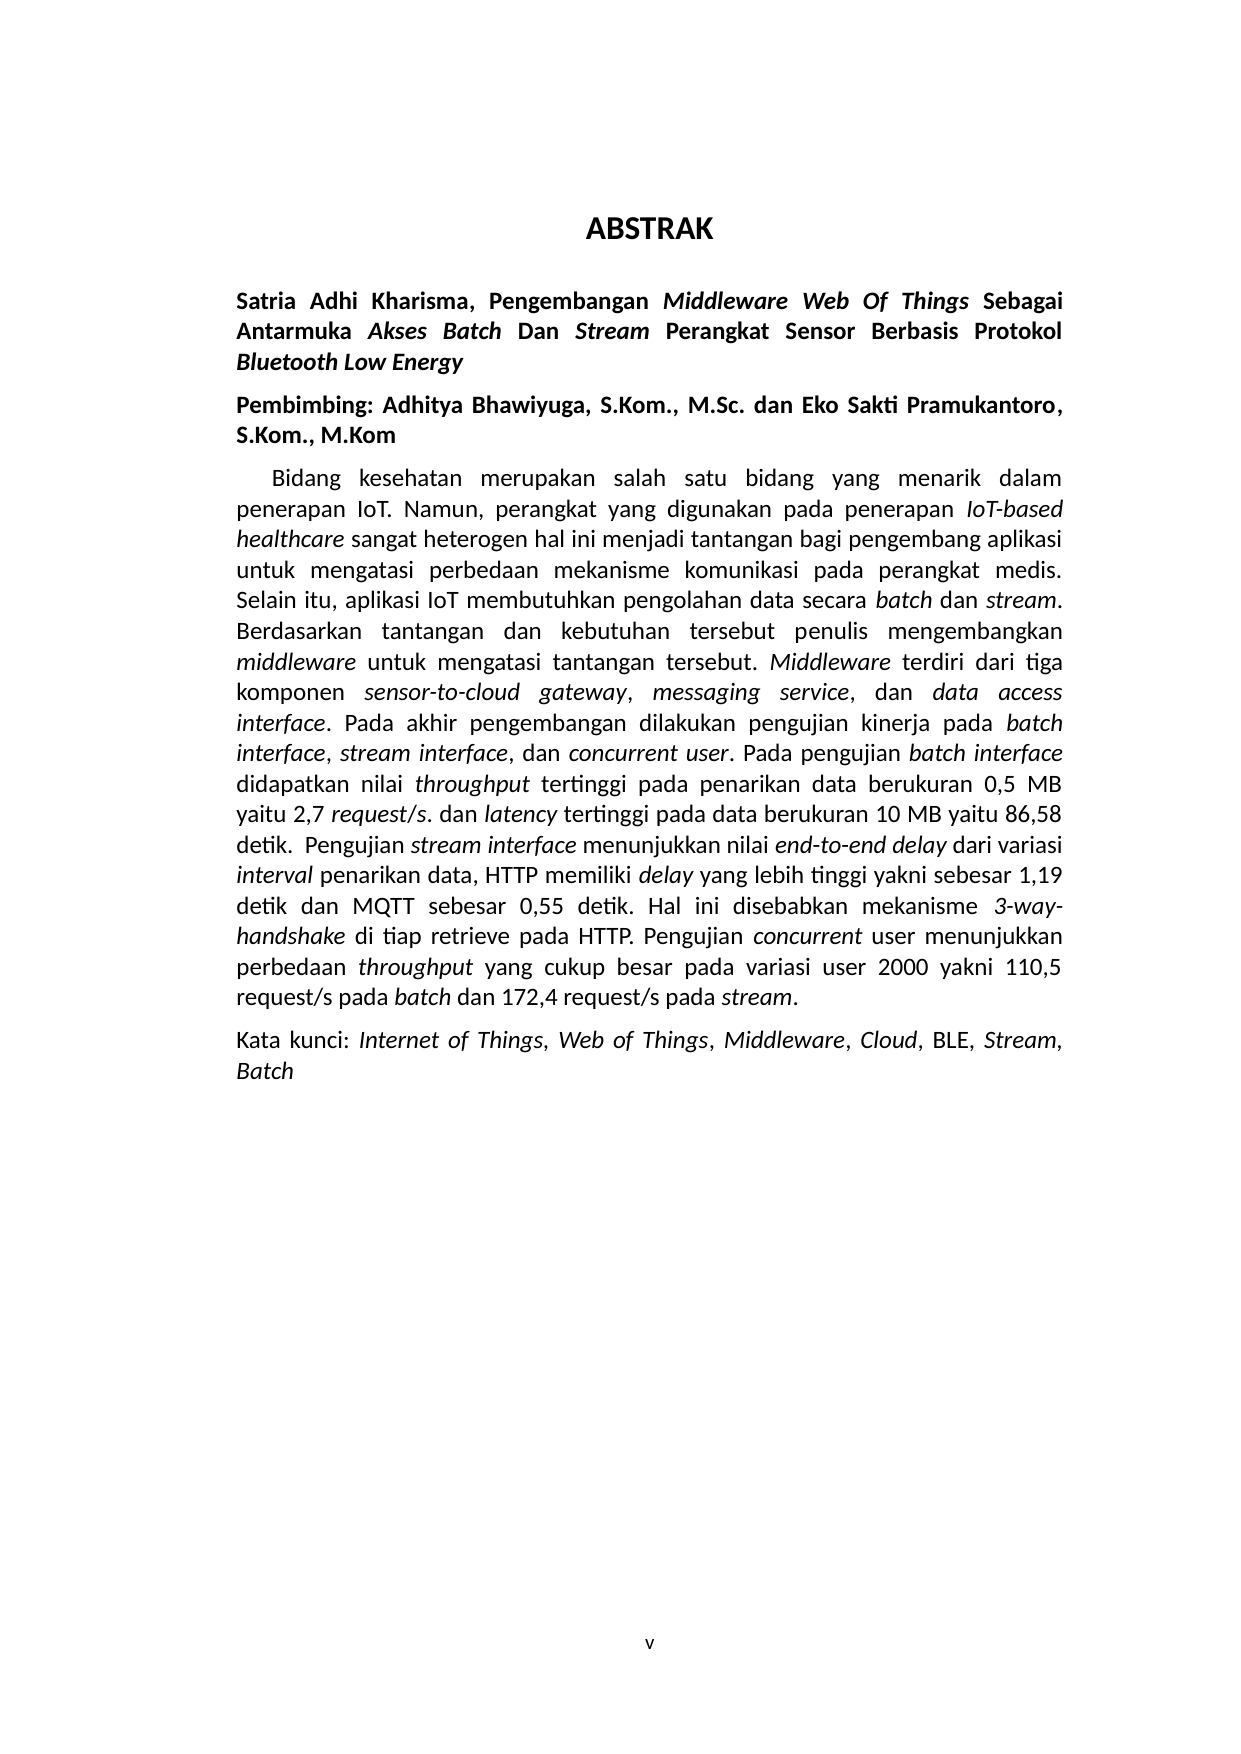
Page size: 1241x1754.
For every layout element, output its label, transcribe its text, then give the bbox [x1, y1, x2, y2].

text Pembimbing: Adhitya Bhawiyuga, S.Kom., M.Sc. dan Eko Sakti Pramukantoro, S.Kom., M.Kom [236, 389, 1063, 450]
text Satria Adhi Kharisma, Pengembangan Middleware Web Of Things Sebagai Antarmuka Akses Batch Dan Stream Perangkat Sensor Berbasis Protokol Bluetooth Low Energy [236, 285, 1063, 377]
text Kata kunci: Internet of Things, Web of Things, Middleware, Cloud, BLE, Stream, Batch [236, 1024, 1063, 1086]
text Bidang kesehatan merupakan salah satu bidang yang menarik dalam penerapan IoT. Namun, perangkat yang digunakan pada penerapan IoT-based healthcare sangat heterogen hal ini menjadi tantangan bagi pengembang aplikasi untuk mengatasi perbedaan mekanisme komunikasi pada perangkat medis. Selain itu, aplikasi IoT membutuhkan pengolahan data secara batch dan stream. Berdasarkan tantangan dan kebutuhan tersebut penulis mengembangkan middleware untuk mengatasi tantangan tersebut. Middleware terdiri dari tiga komponen sensor-to-cloud gateway, messaging service, dan data access interface. Pada akhir pengembangan dilakukan pengujian kinerja pada batch interface, stream interface, dan concurrent user. Pada pengujian batch interface didapatkan nilai throughput tertinggi pada penarikan data berukuran 0,5 MB yaitu 2,7 request/s. dan latency tertinggi pada data berukuran 10 MB yaitu 86,58 detik. Pengujian stream interface menunjukkan nilai end-to-end delay dari variasi interval penarikan data, HTTP memiliki delay yang lebih tinggi yakni sebesar 1,19 detik dan MQTT sebesar 0,55 detik. Hal ini disebabkan mekanisme 3-way-handshake di tiap retrieve pada HTTP. Pengujian concurrent user menunjukkan perbedaan throughput yang cukup besar pada variasi user 2000 yakni 110,5 request/s pada batch dan 172,4 request/s pada stream. [236, 463, 1063, 1012]
subtitle ABSTRAK [236, 207, 1063, 247]
